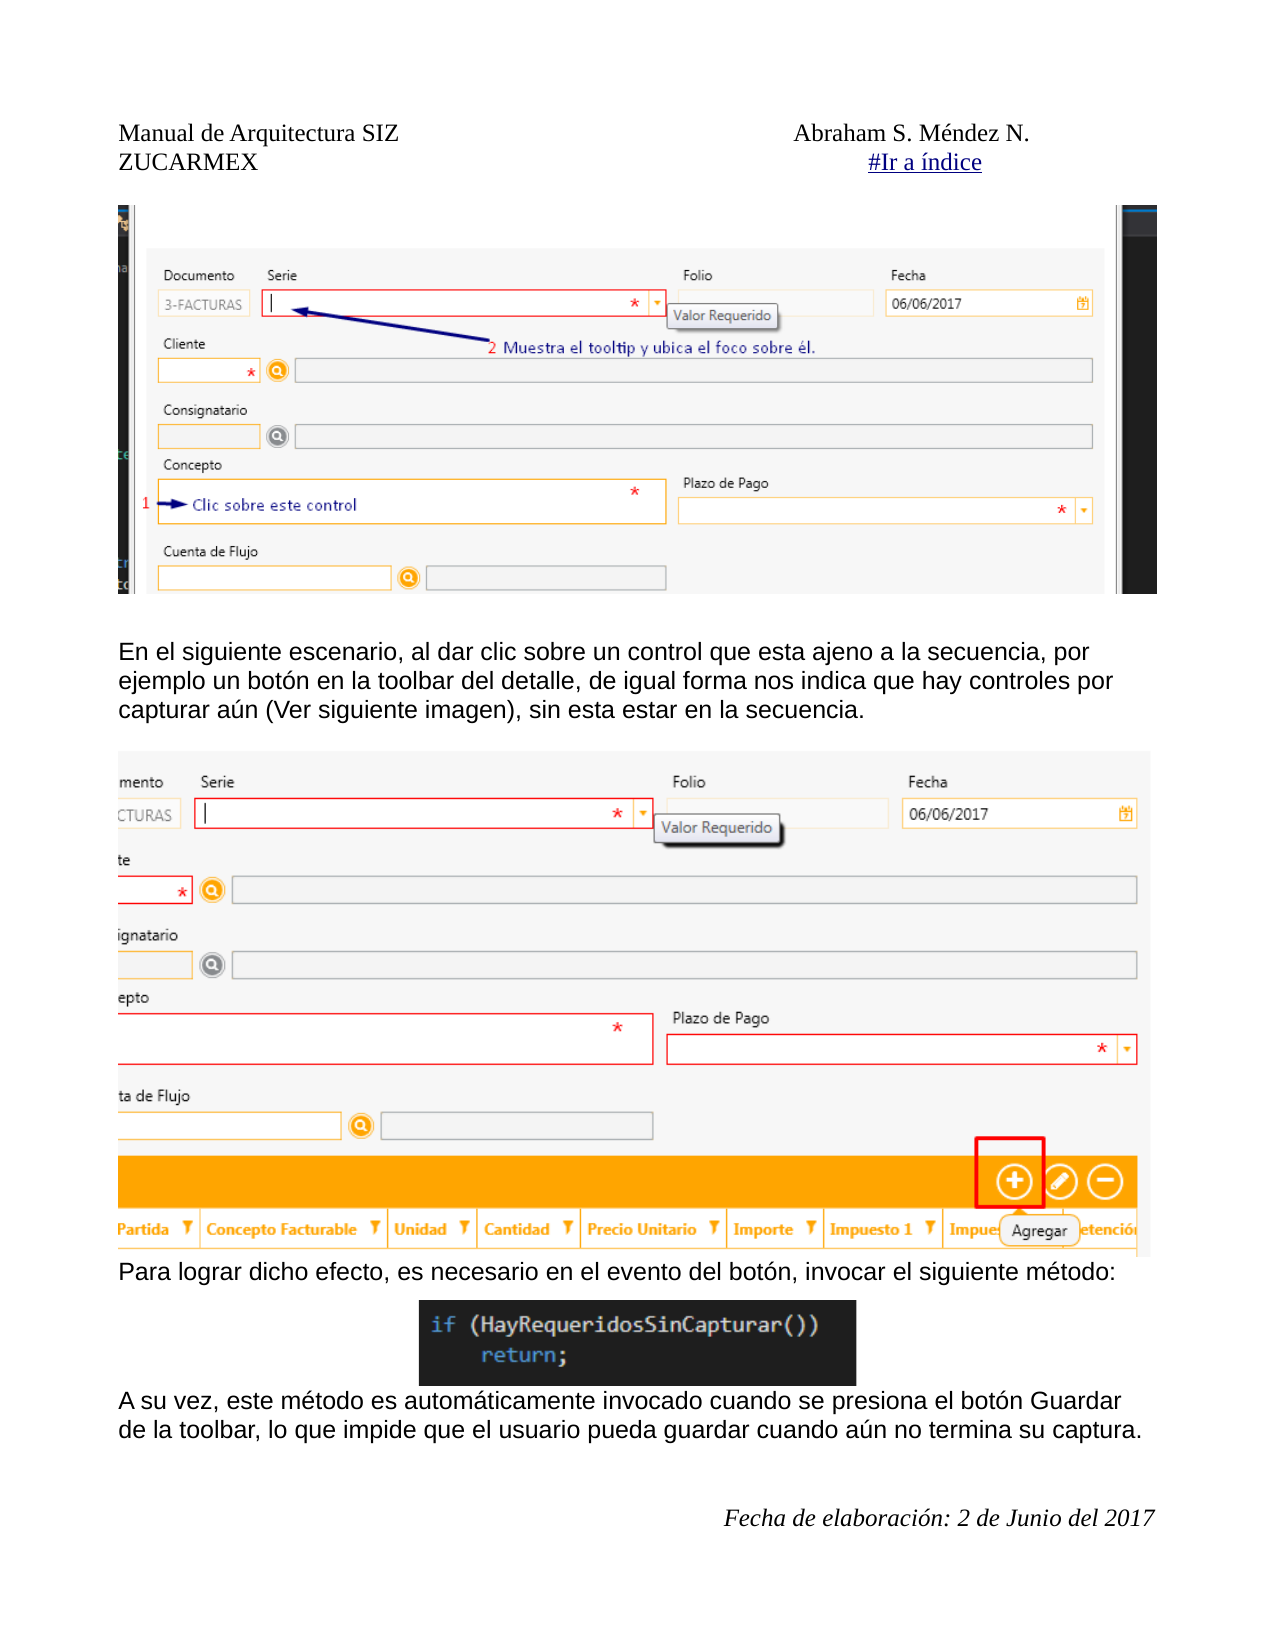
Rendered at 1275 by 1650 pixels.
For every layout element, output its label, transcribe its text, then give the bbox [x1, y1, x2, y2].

text A su vez, este método es automáticamente invocado cuando se presiona el botón Guardar de la toolbar, lo que impide que el usuario pueda guardar cuando aún no termina su captura. [118, 1300, 1157, 1443]
picture [118, 738, 1157, 1257]
text En el siguiente escenario, al dar clic sobre un control que esta ajeno a la secuencia, por ejemplo un botón en la toolbar del detalle, de igual forma nos indica que hay controles por capturar aún (Ver siguiente imagen), sin esta estar en la secuencia. [118, 637, 1157, 723]
picture [418, 1300, 857, 1386]
text Para lograr dicho efecto, es necesario en el evento del botón, invocar el siguiente método: [118, 1257, 1157, 1285]
picture [118, 205, 1157, 594]
